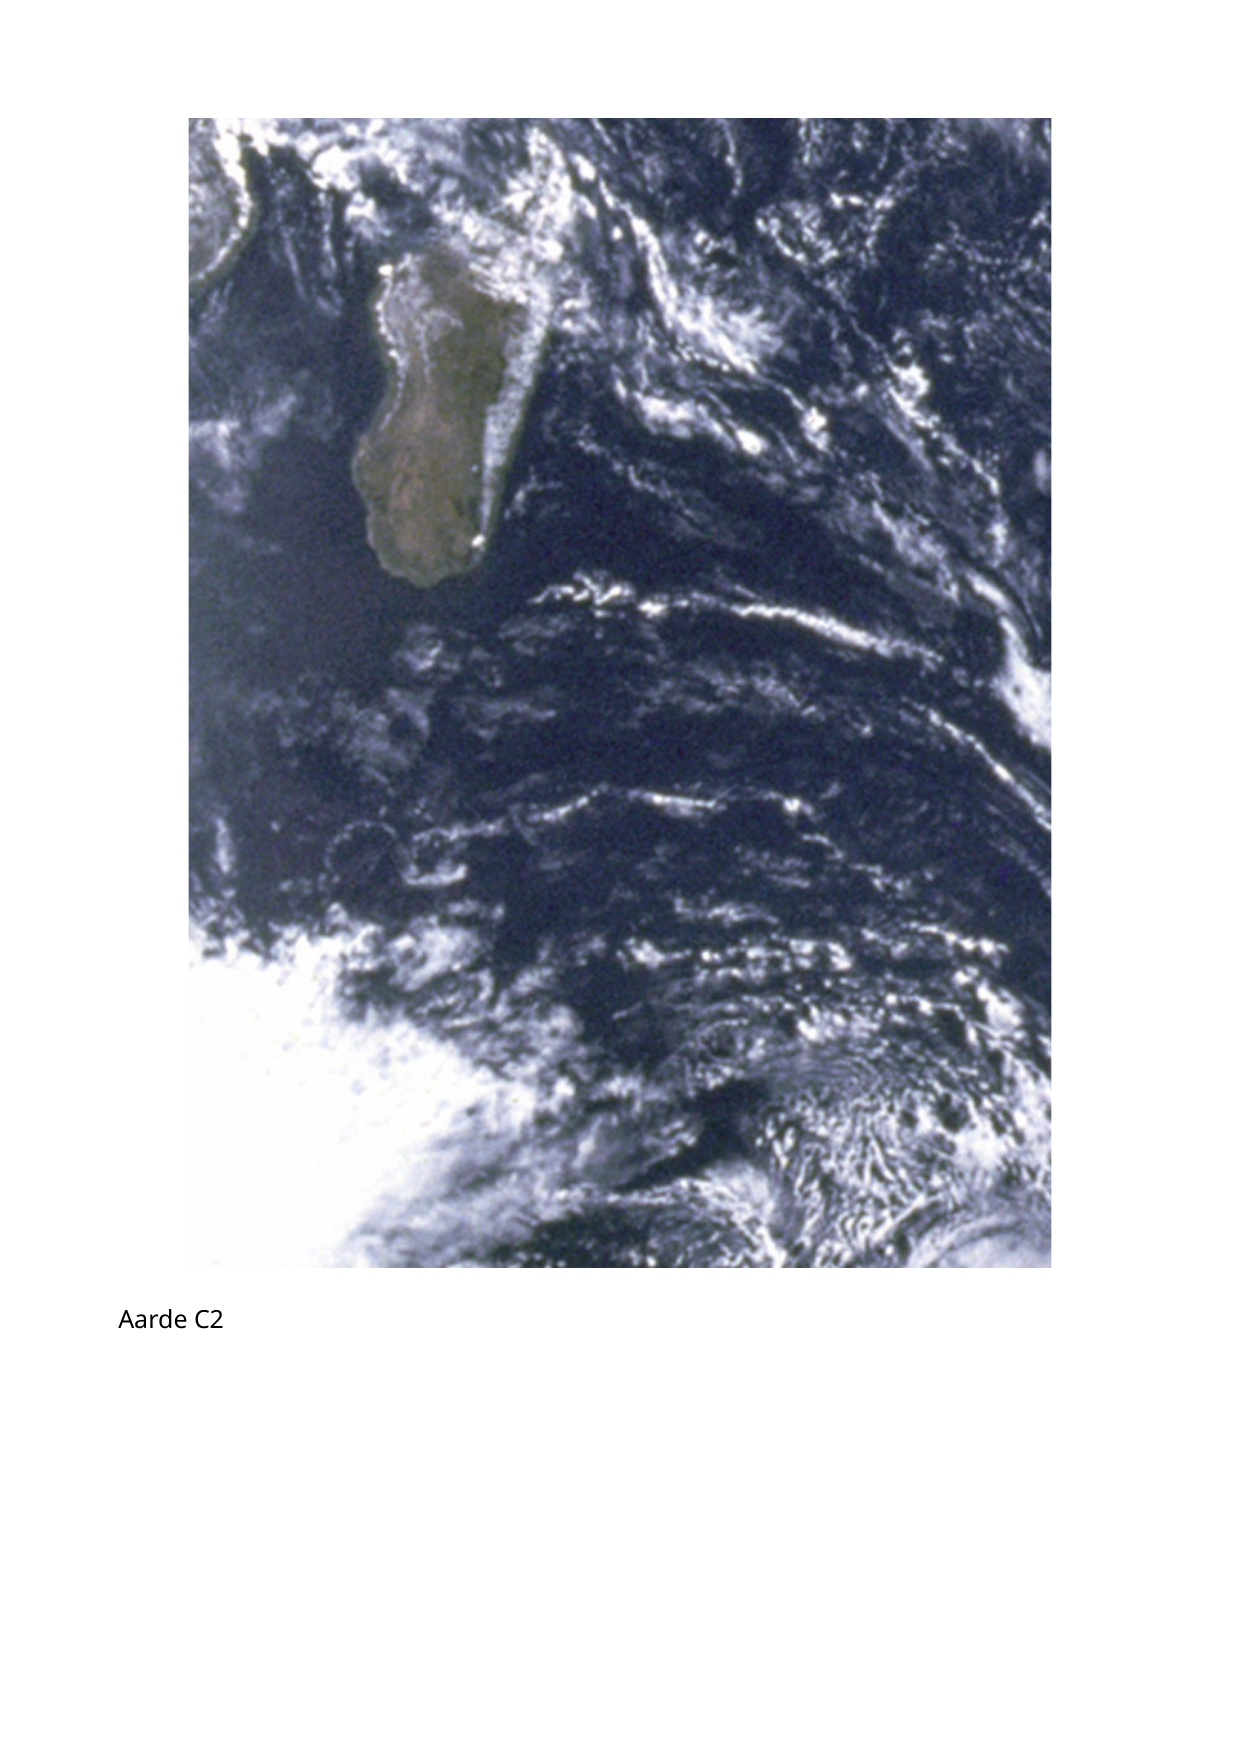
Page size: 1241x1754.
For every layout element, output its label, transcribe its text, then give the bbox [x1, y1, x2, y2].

picture [188, 118, 1052, 1268]
text Aarde C2 [118, 1301, 1122, 1335]
